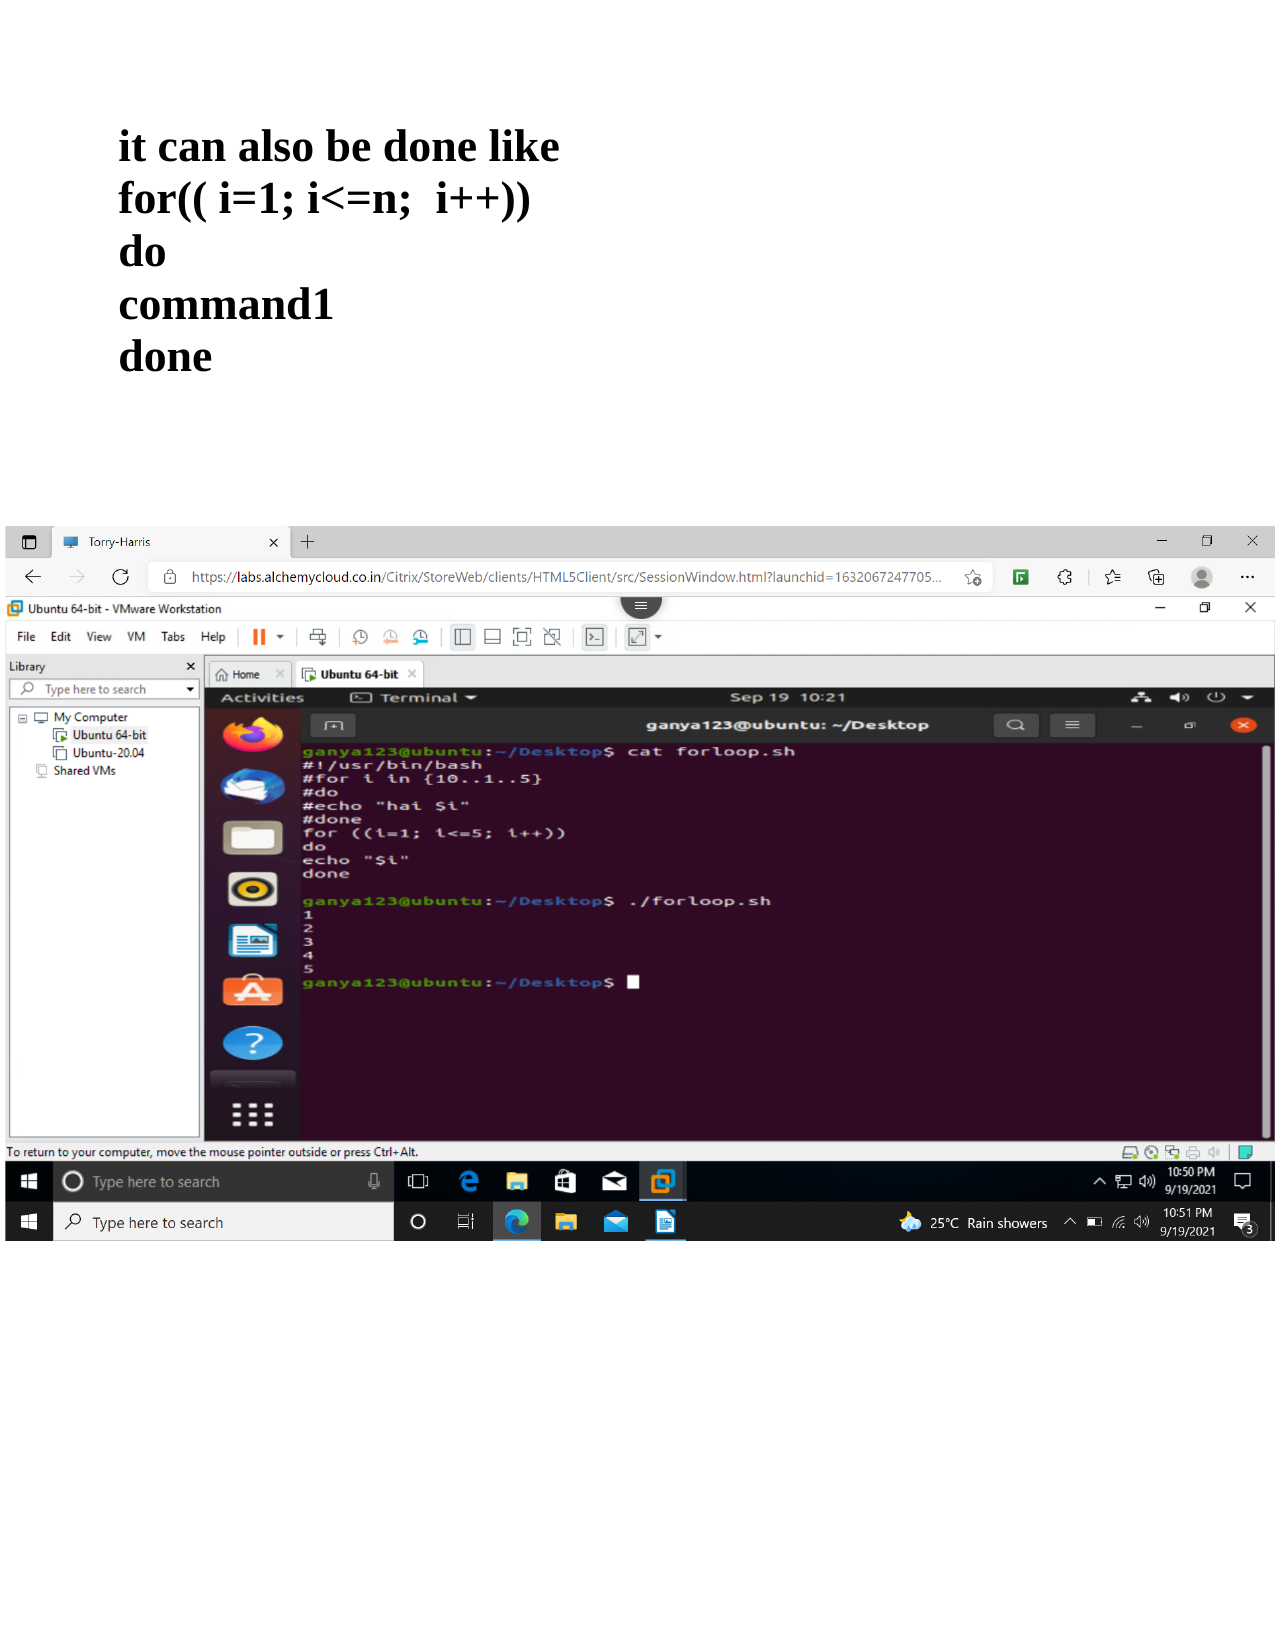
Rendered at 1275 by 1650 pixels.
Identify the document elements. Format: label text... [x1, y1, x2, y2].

text do [118, 223, 1157, 276]
text done [118, 329, 1157, 382]
text for(( i=1; i<=n; i++)) [118, 171, 1157, 223]
text command1 [118, 276, 1157, 329]
picture [5, 526, 1275, 1241]
text it can also be done like [118, 118, 1157, 171]
